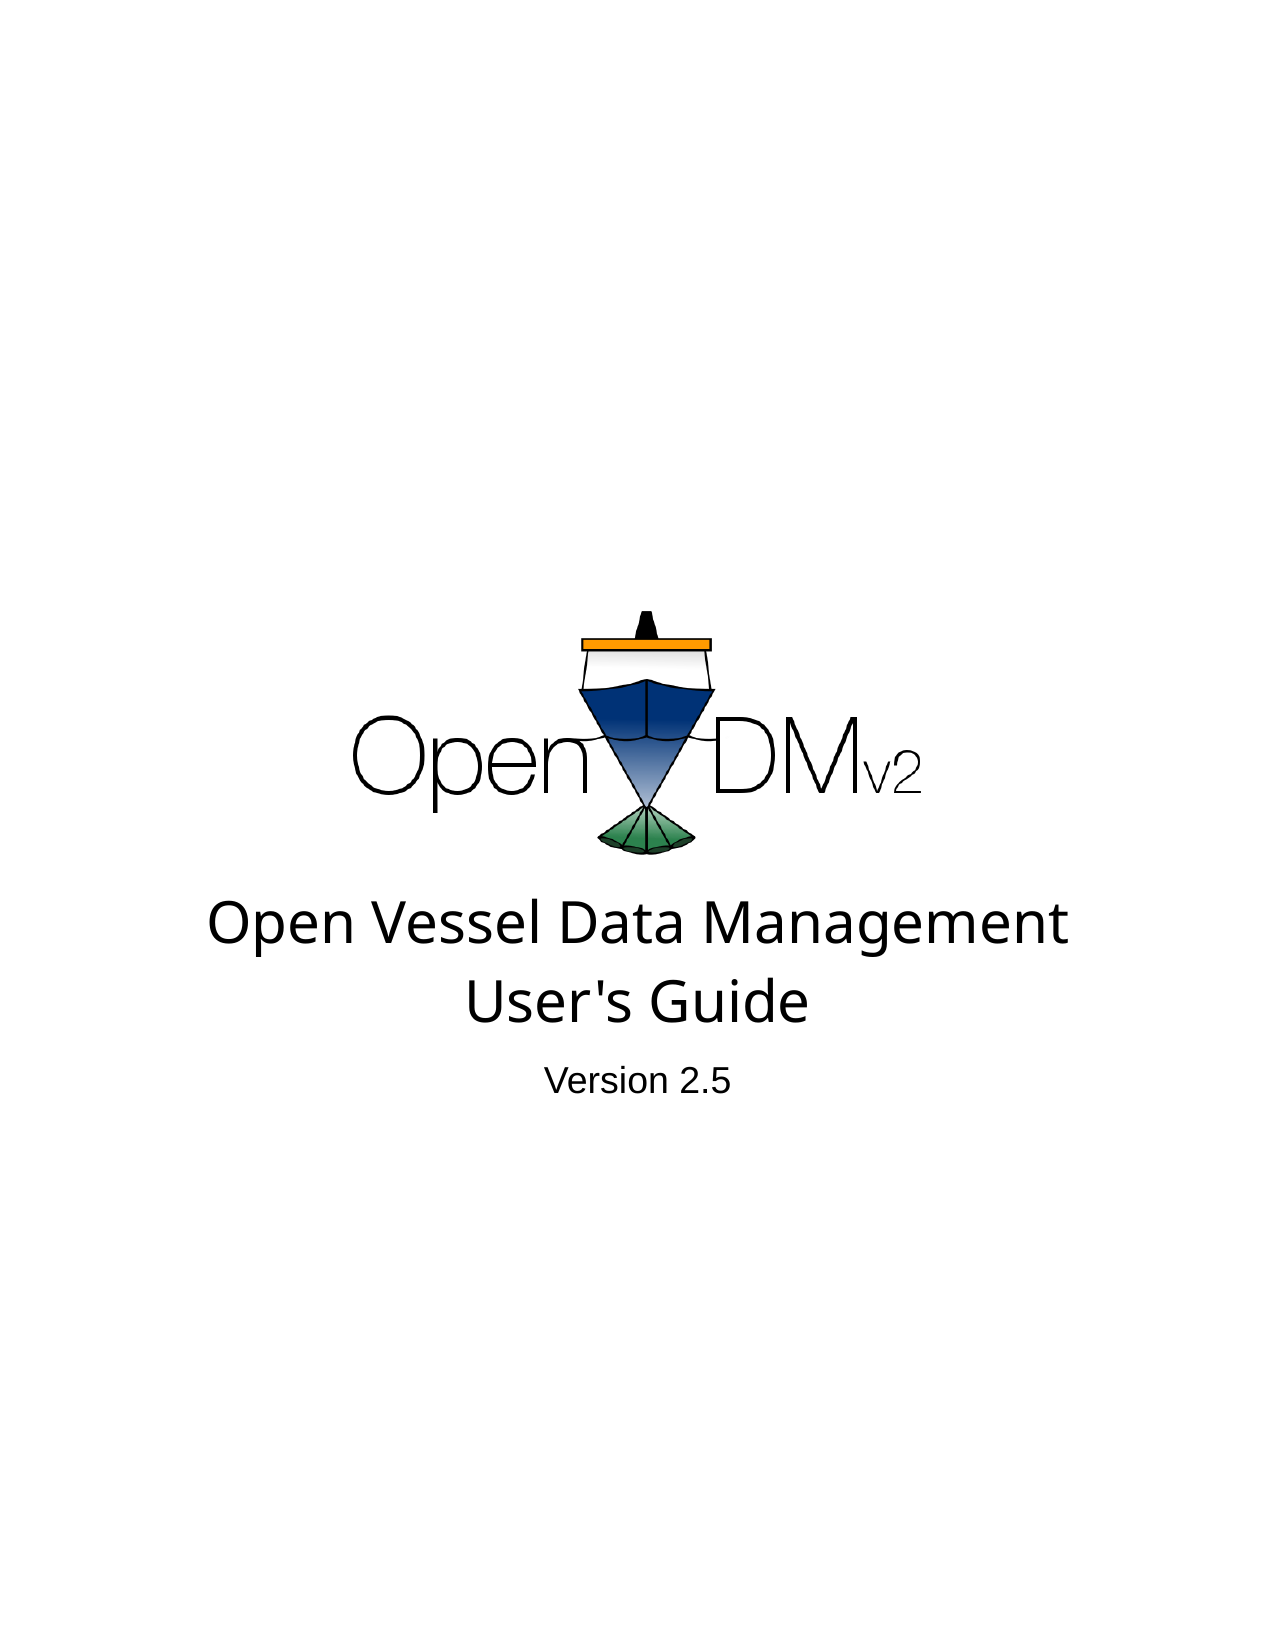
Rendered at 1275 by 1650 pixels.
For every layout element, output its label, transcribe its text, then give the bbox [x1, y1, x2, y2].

subtitle Version 2.5 [118, 1059, 1157, 1102]
picture [118, 557, 1157, 882]
title Open Vessel Data Management User's Guide [118, 882, 1157, 1040]
